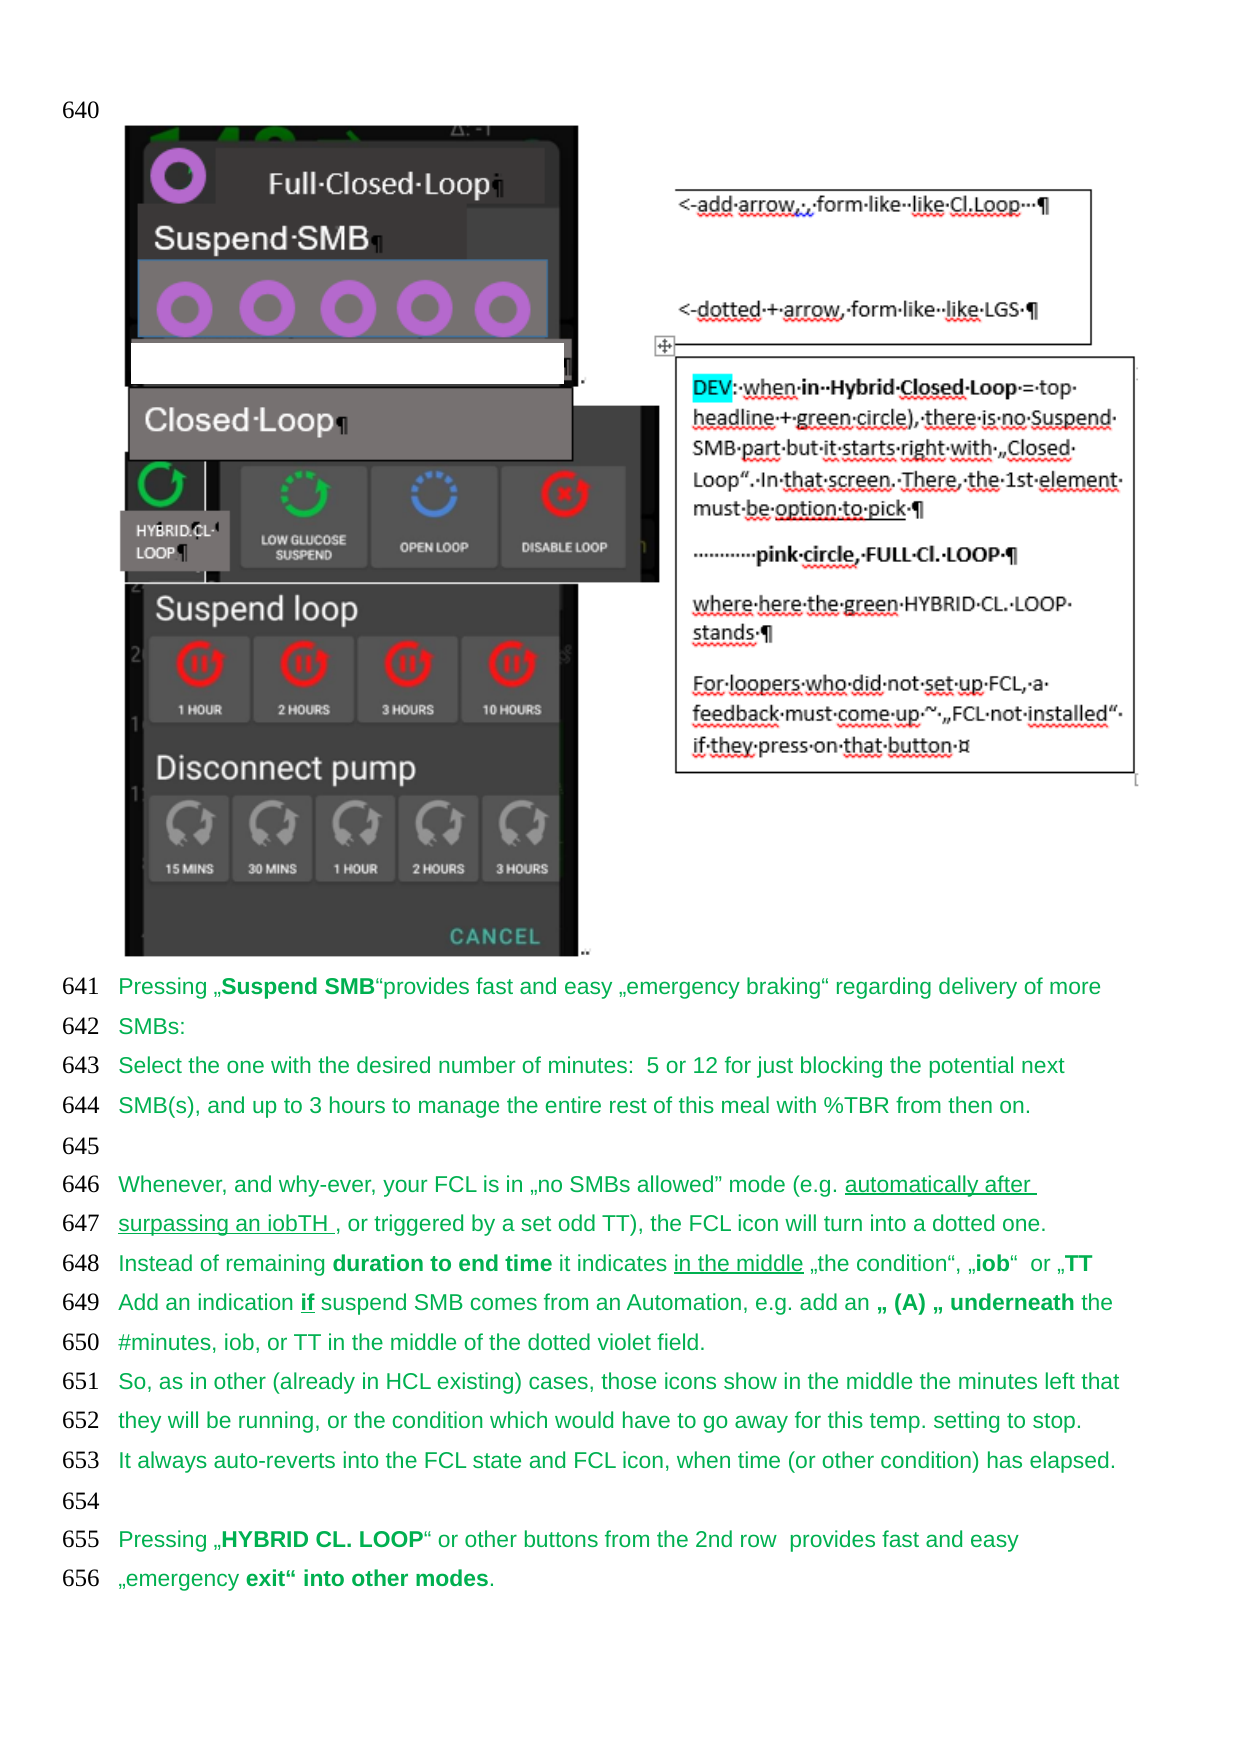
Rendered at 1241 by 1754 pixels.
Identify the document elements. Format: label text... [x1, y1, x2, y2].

text Pressing „HYBRID CL. LOOP“ or other buttons from the 2nd row provides fast and easy „emergency exit“ into other modes. [118, 1526, 1122, 1592]
text Instead of remaining duration to end time it indicates in the middle „the condition“, „iob“ or „TT [118, 1249, 1122, 1276]
text Whenever, and why-ever, your FCL is in „no SMBs allowed” mode (e.g. automatically after surpassing an iobTH , or triggered by a set odd TT), the FCL icon will turn into a dotted one. [118, 1171, 1122, 1236]
text Select the one with the desired number of minutes: 5 or 12 for just blocking the potential next SMB(s), and up to 3 hours to manage the entire rest of this meal with %TBR from then on. [118, 1052, 1122, 1118]
text So, as in other (already in HCL existing) cases, those icons show in the middle the minutes left that they will be running, or the condition which would have to go away for this temp. setting to stop. [118, 1368, 1122, 1434]
text Add an indication if suspend SMB comes from an Automation, e.g. add an „ (A) „ underneath the #minutes, iob, or TT in the middle of the dotted violet field. [118, 1289, 1122, 1355]
text It always auto-reverts into the FCL state and FCL icon, when time (or other condition) has elapsed. [118, 1447, 1122, 1473]
text 5 MINS 12 MINS 30 MINS 1 HOUR 3 HOURS [146, 351, 549, 377]
text Pressing „Suspend SMB“provides fast and easy „emergency braking“ regarding delivery of more SMBs: [118, 973, 1122, 1039]
